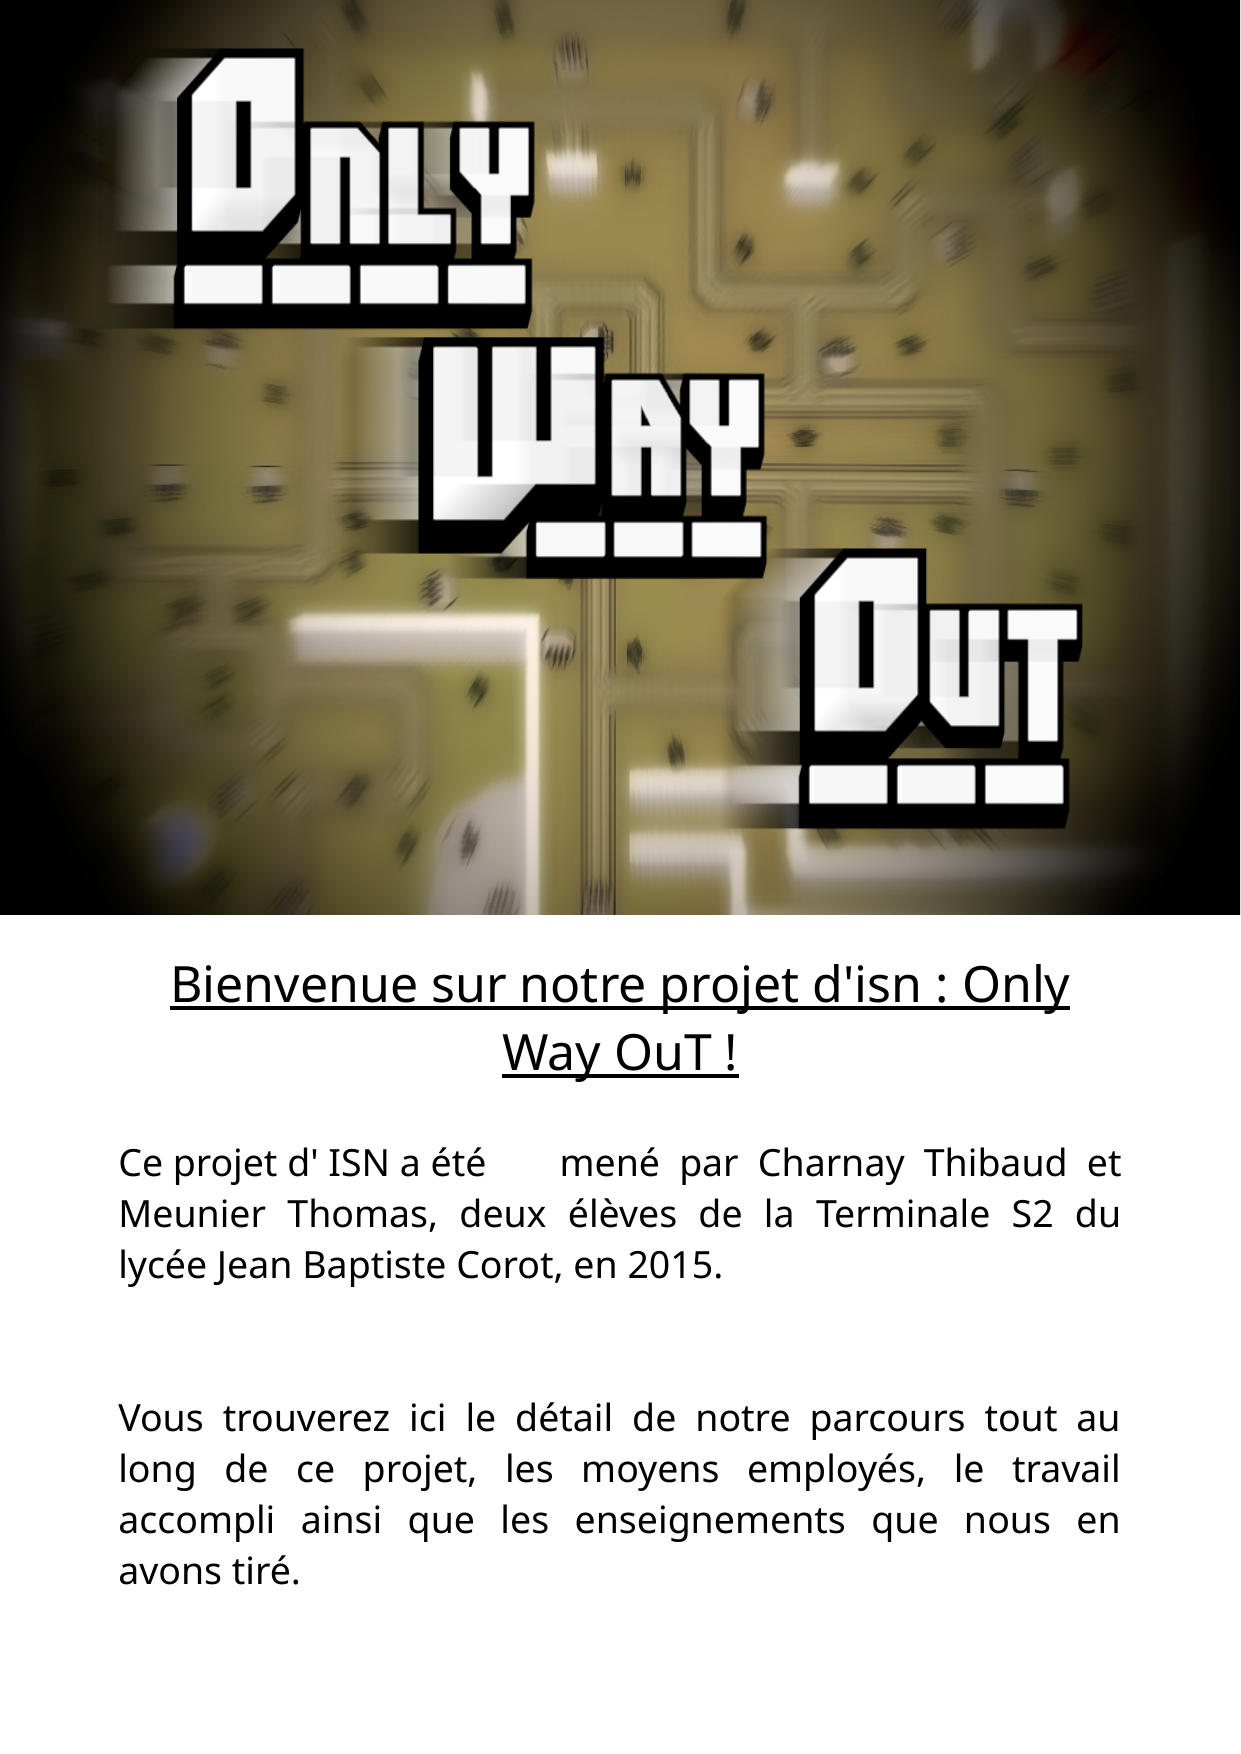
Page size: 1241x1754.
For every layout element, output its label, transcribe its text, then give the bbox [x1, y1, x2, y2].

picture [0, 0, 1241, 915]
text Ce projet d' ISN a été mené par Charnay Thibaud et Meunier Thomas, deux élèves de la Terminale S2 du lycée Jean Baptiste Corot, en 2015. [118, 1136, 1122, 1289]
text Bienvenue sur notre projet d'isn : Only Way OuT ! [118, 949, 1122, 1085]
text Vous trouverez ici le détail de notre parcours tout au long de ce projet, les moyens employés, le travail accompli ainsi que les enseignements que nous en avons tiré. [118, 1391, 1122, 1596]
